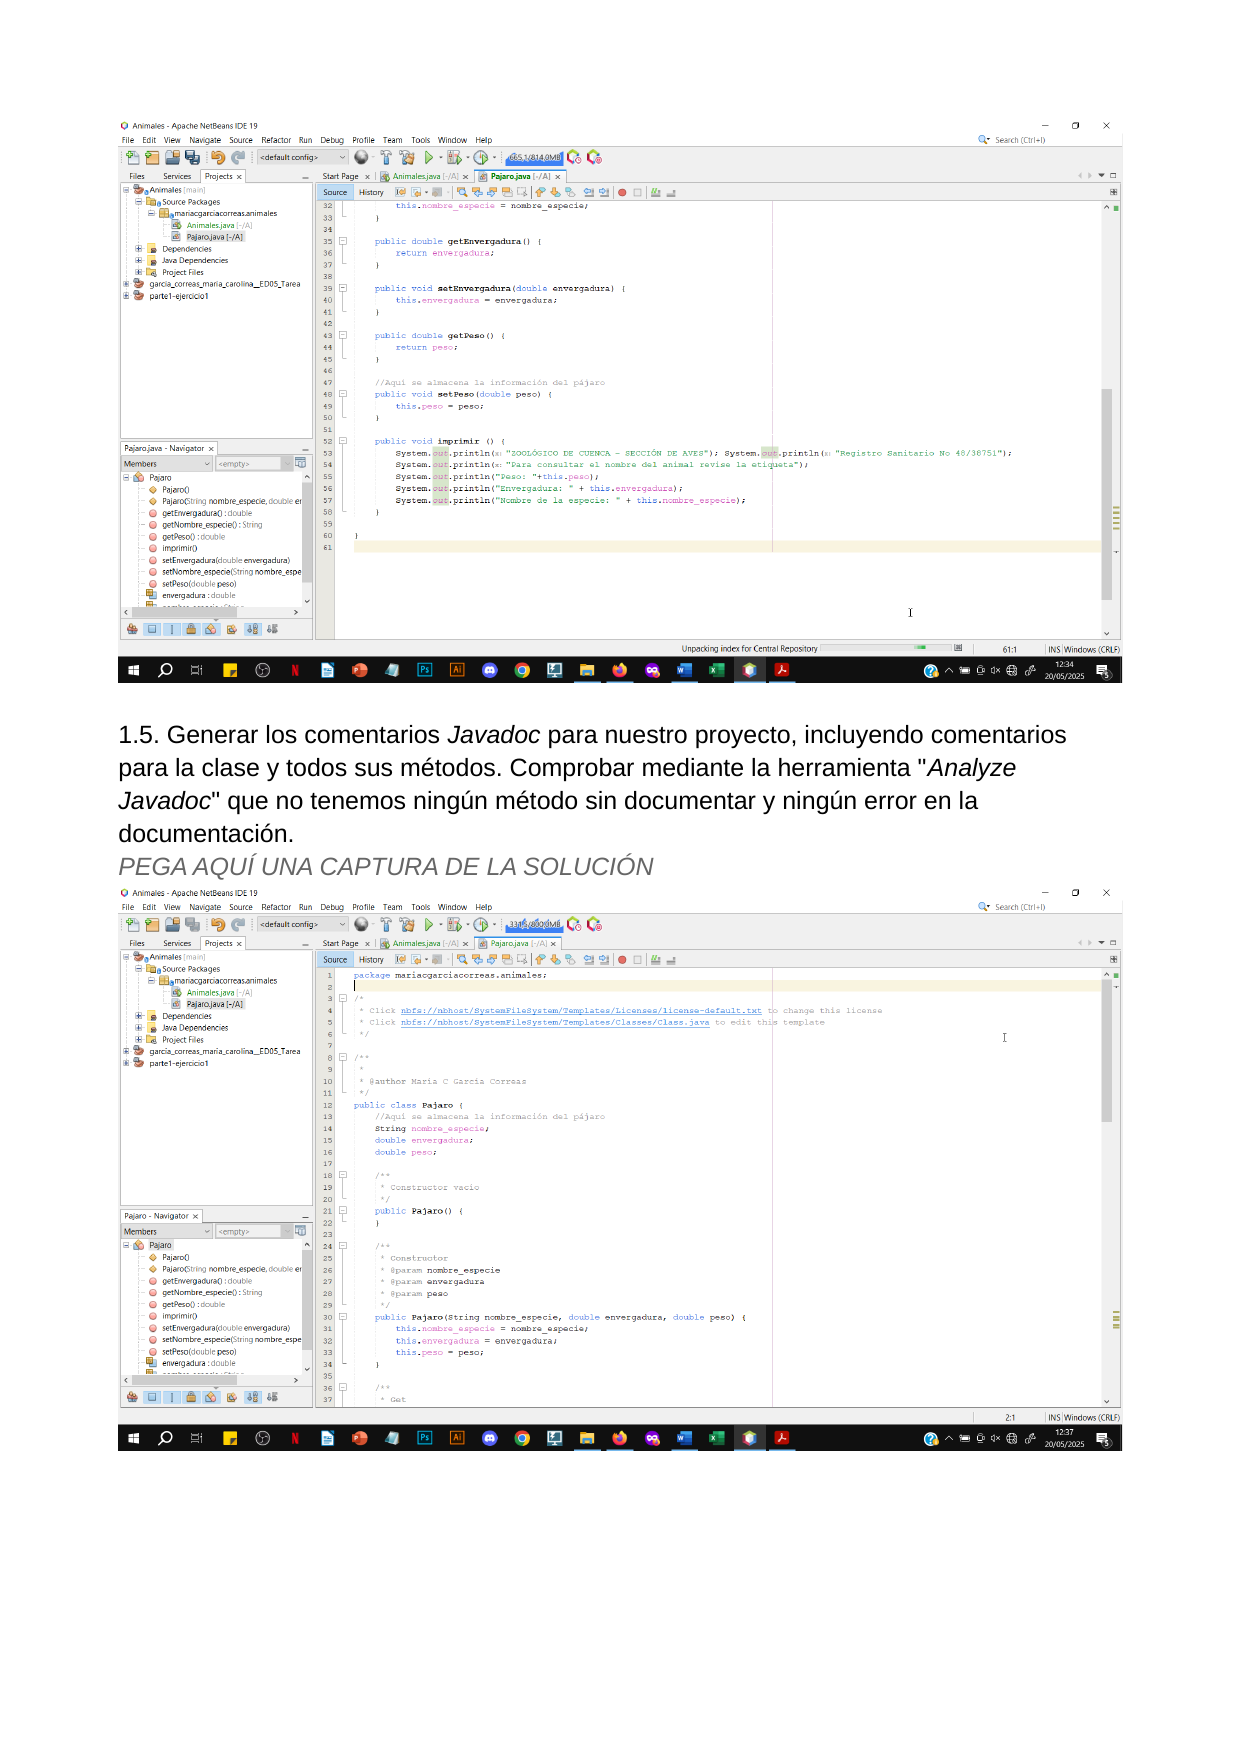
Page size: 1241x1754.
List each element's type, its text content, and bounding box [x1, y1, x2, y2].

text PEGA AQUÍ UNA CAPTURA DE LA SOLUCIÓN [118, 852, 1122, 881]
text 1.5. Generar los comentarios Javadoc para nuestro proyecto, incluyendo comentarios para la clase y todos sus métodos. Comprobar mediante la herramienta "Analyze Javadoc" que no tenemos ningún método sin documentar y ningún error en la documentación. [118, 720, 1122, 848]
